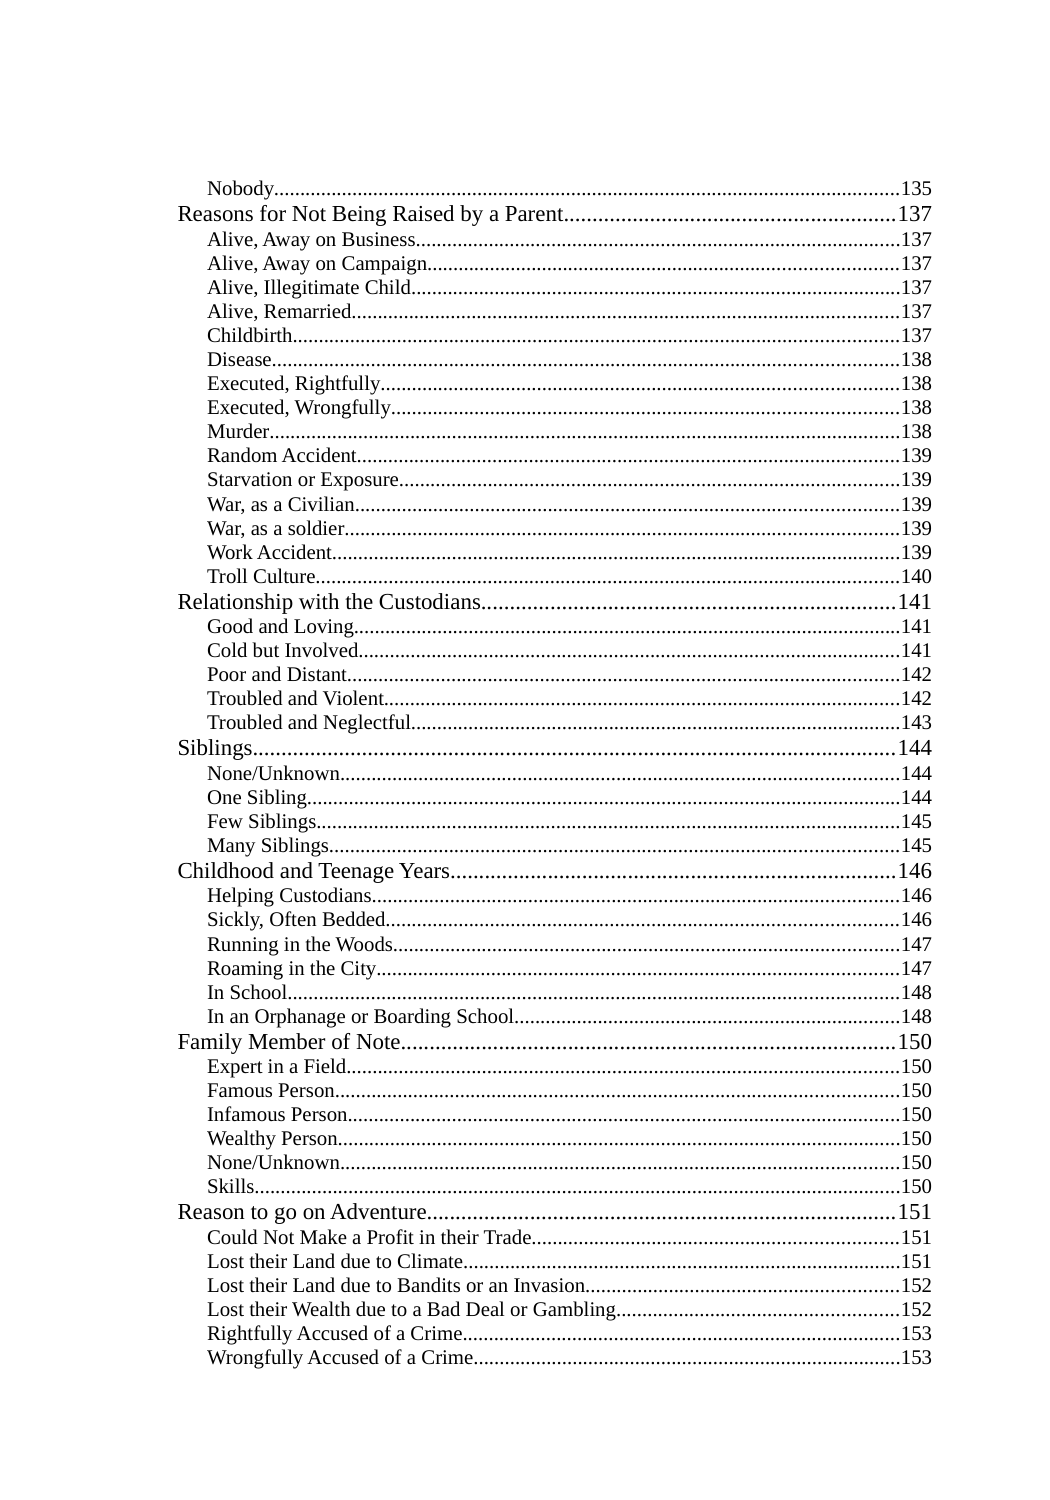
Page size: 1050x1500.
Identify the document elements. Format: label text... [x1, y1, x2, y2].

text War, as a Civilian 139 [207, 491, 932, 516]
text Could Not Make a Profit in their Trade 151 [207, 1225, 932, 1249]
text Disease 138 [207, 347, 932, 371]
text Murder 138 [207, 419, 932, 443]
text Expert in a Field 150 [207, 1054, 932, 1078]
text Family Member of Note 150 [177, 1028, 932, 1054]
text Random Accident 139 [207, 443, 932, 467]
text Relationship with the Custodians 141 [177, 588, 932, 614]
text Executed, Wrongfully 138 [207, 395, 932, 419]
text Infamous Person 150 [207, 1102, 932, 1126]
text Wealthy Person 150 [207, 1126, 932, 1150]
text In an Orphanage or Boarding School 148 [207, 1004, 932, 1028]
text Running in the Woods 147 [207, 931, 932, 956]
text Alive, Illegitimate Child 137 [207, 275, 932, 299]
text Poor and Distant 142 [207, 662, 932, 686]
text Alive, Away on Business 137 [207, 227, 932, 251]
text Rightfully Accused of a Crime 153 [207, 1321, 932, 1345]
text War, as a soldier 139 [207, 516, 932, 539]
text Troubled and Neglectful 143 [207, 710, 932, 734]
text Helping Custodians 146 [207, 883, 932, 907]
text Wrongfully Accused of a Crime 153 [207, 1345, 932, 1369]
text Work Accident 139 [207, 539, 932, 564]
text Troubled and Violent 142 [207, 686, 932, 710]
text Childhood and Teenage Years 146 [177, 857, 932, 883]
text Childbirth 137 [207, 323, 932, 347]
text Sickly, Often Bedded 146 [207, 907, 932, 931]
text Alive, Remarried 137 [207, 299, 932, 323]
text Famous Person 150 [207, 1078, 932, 1102]
text Cold but Involved 141 [207, 638, 932, 662]
text Lost their Land due to Bandits or an Invasion 152 [207, 1273, 932, 1297]
text Good and Loving 141 [207, 614, 932, 638]
text Few Siblings 145 [207, 809, 932, 833]
text Skills 150 [207, 1174, 932, 1198]
text Many Siblings 145 [207, 833, 932, 857]
text None/Unknown 150 [207, 1150, 932, 1174]
text Siblings 144 [177, 734, 932, 761]
text Nobody 135 [207, 176, 932, 200]
text Troll Culture 140 [207, 564, 932, 588]
text None/Unknown 144 [207, 761, 932, 785]
text Lost their Land due to Climate 151 [207, 1249, 932, 1273]
text Lost their Wealth due to a Bad Deal or Gambling 152 [207, 1297, 932, 1321]
text Reasons for Not Being Raised by a Parent 137 [177, 200, 932, 227]
text Reason to go on Adventure 151 [177, 1198, 932, 1225]
text One Sibling 144 [207, 785, 932, 809]
text Starvation or Exposure 139 [207, 467, 932, 491]
text Roaming in the City 147 [207, 956, 932, 979]
text In School 148 [207, 979, 932, 1004]
text Executed, Rightfully 138 [207, 371, 932, 395]
text Alive, Away on Campaign 137 [207, 251, 932, 275]
